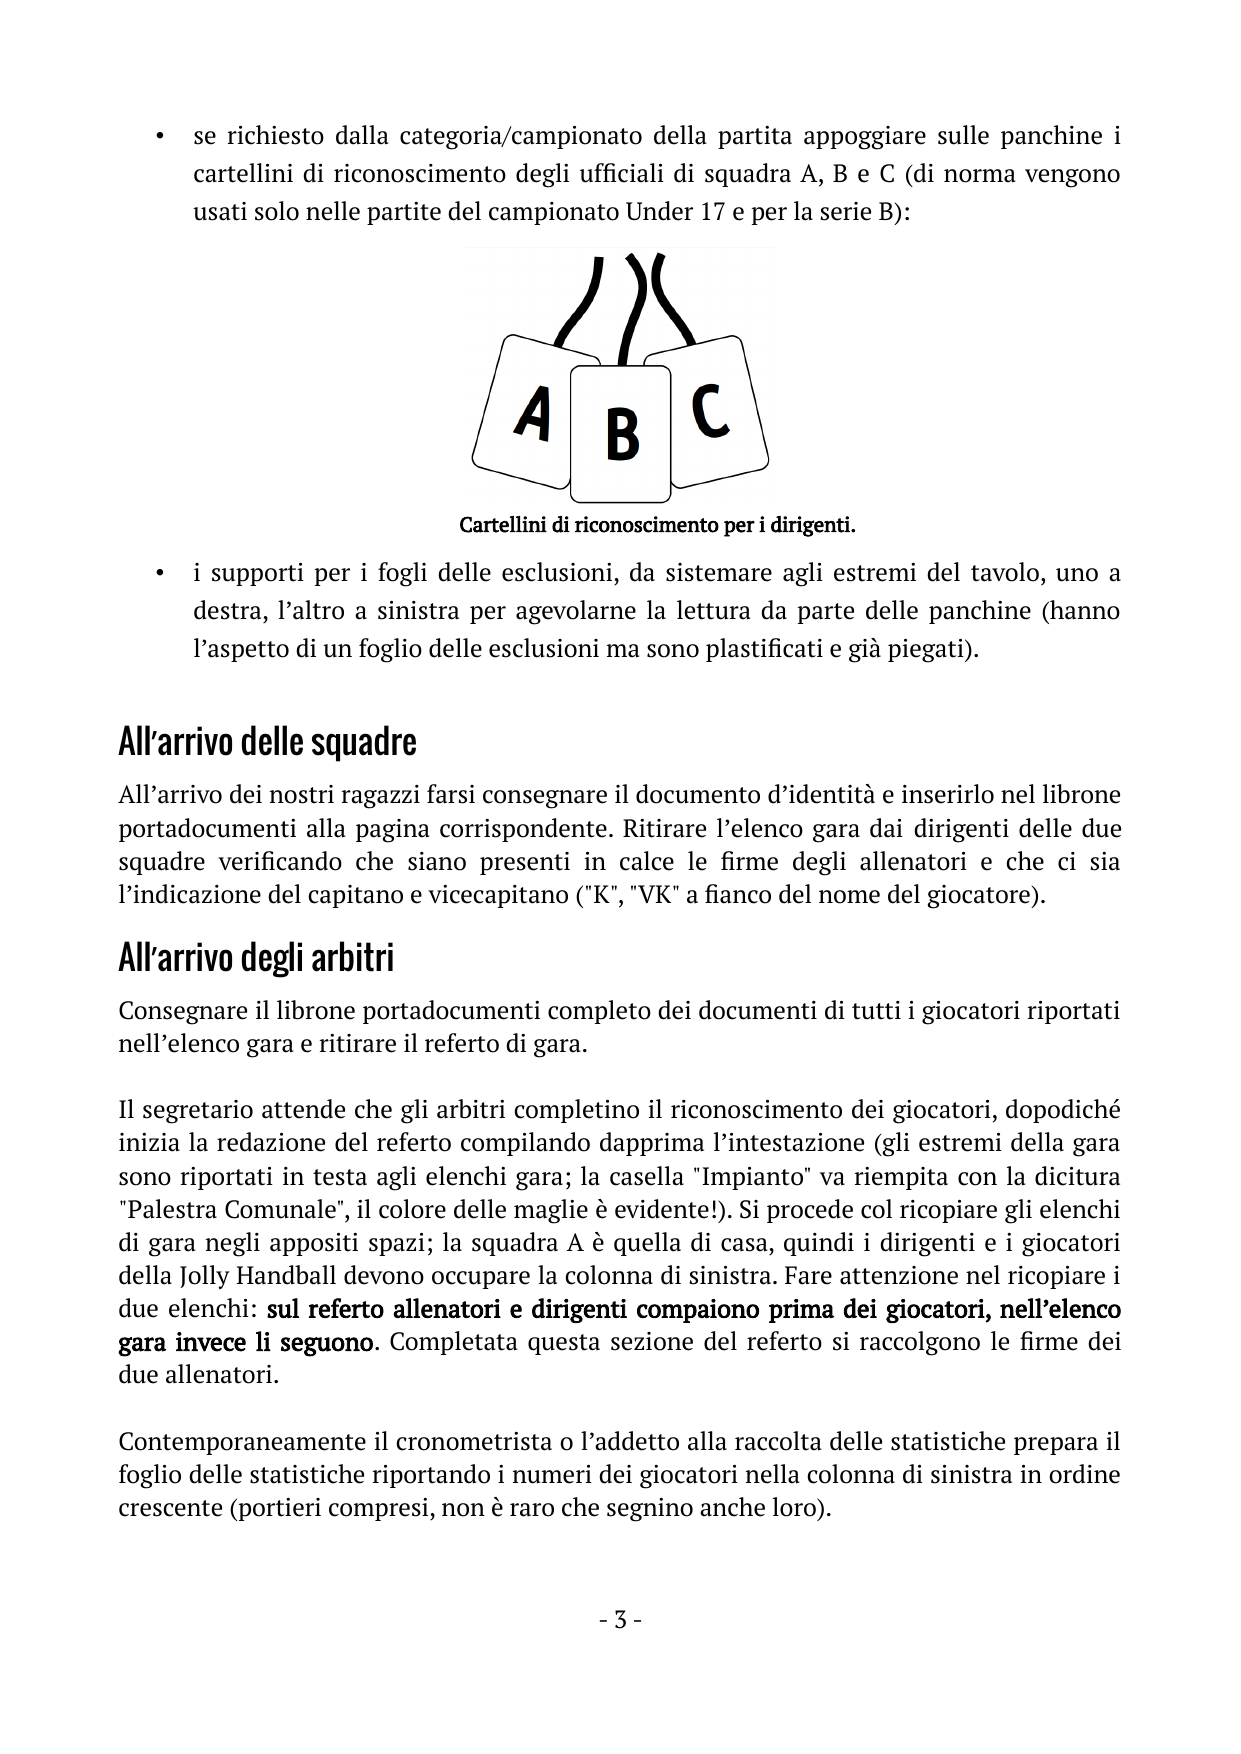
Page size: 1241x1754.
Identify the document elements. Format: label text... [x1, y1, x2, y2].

text Il segretario attende che gli arbitri completino il riconoscimento dei giocatori, dopodiché inizia la redazione del referto compilando dapprima lʼintestazione (gli estremi della gara sono riportati in testa agli elenchi gara; la casella "Impianto" va riempita con la dicitura "Palestra Comunale", il colore delle maglie è evidente!). Si procede col ricopiare gli elenchi di gara negli appositi spazi; la squadra A è quella di casa, quindi i dirigenti e i giocatori della Jolly Handball devono occupare la colonna di sinistra. Fare attenzione nel ricopiare i due elenchi: sul referto allenatori e dirigenti compaiono prima dei giocatori, nell’elenco gara invece li seguono. Completata questa sezione del referto si raccolgono le firme dei due allenatori. [118, 1093, 1122, 1391]
text Contemporaneamente il cronometrista o l’addetto alla raccolta delle statistiche prepara il foglio delle statistiche riportando i numeri dei giocatori nella colonna di sinistra in ordine crescente (portieri compresi, non è raro che segnino anche loro). [118, 1424, 1122, 1523]
list se richiesto dalla categoria/campionato della partita appoggiare sulle panchine i cartellini di riconoscimento degli ufficiali di squadra A, B e C (di norma vengono usati solo nelle partite del campionato Under 17 e per la serie B): [156, 118, 1122, 227]
picture [466, 247, 774, 508]
list i supporti per i fogli delle esclusioni, da sistemare agli estremi del tavolo, uno a destra, lʼaltro a sinistra per agevolarne la lettura da parte delle panchine (hanno l’aspetto di un foglio delle esclusioni ma sono plastificati e già piegati). [156, 556, 1122, 665]
list Cartellini di riconoscimento per i dirigenti. [156, 245, 1122, 538]
subtitle Allʼarrivo degli arbitri [118, 931, 1122, 981]
text Consegnare il librone portadocumenti completo dei documenti di tutti i giocatori riportati nellʼelenco gara e ritirare il referto di gara. [118, 993, 1122, 1060]
text Allʼarrivo dei nostri ragazzi farsi consegnare il documento dʼidentità e inserirlo nel librone portadocumenti alla pagina corrispondente. Ritirare lʼelenco gara dai dirigenti delle due squadre verificando che siano presenti in calce le firme degli allenatori e che ci sia lʼindicazione del capitano e vicecapitano ("K", "VK" a fianco del nome del giocatore). [118, 778, 1122, 910]
subtitle Allʼarrivo delle squadre [118, 716, 1122, 765]
